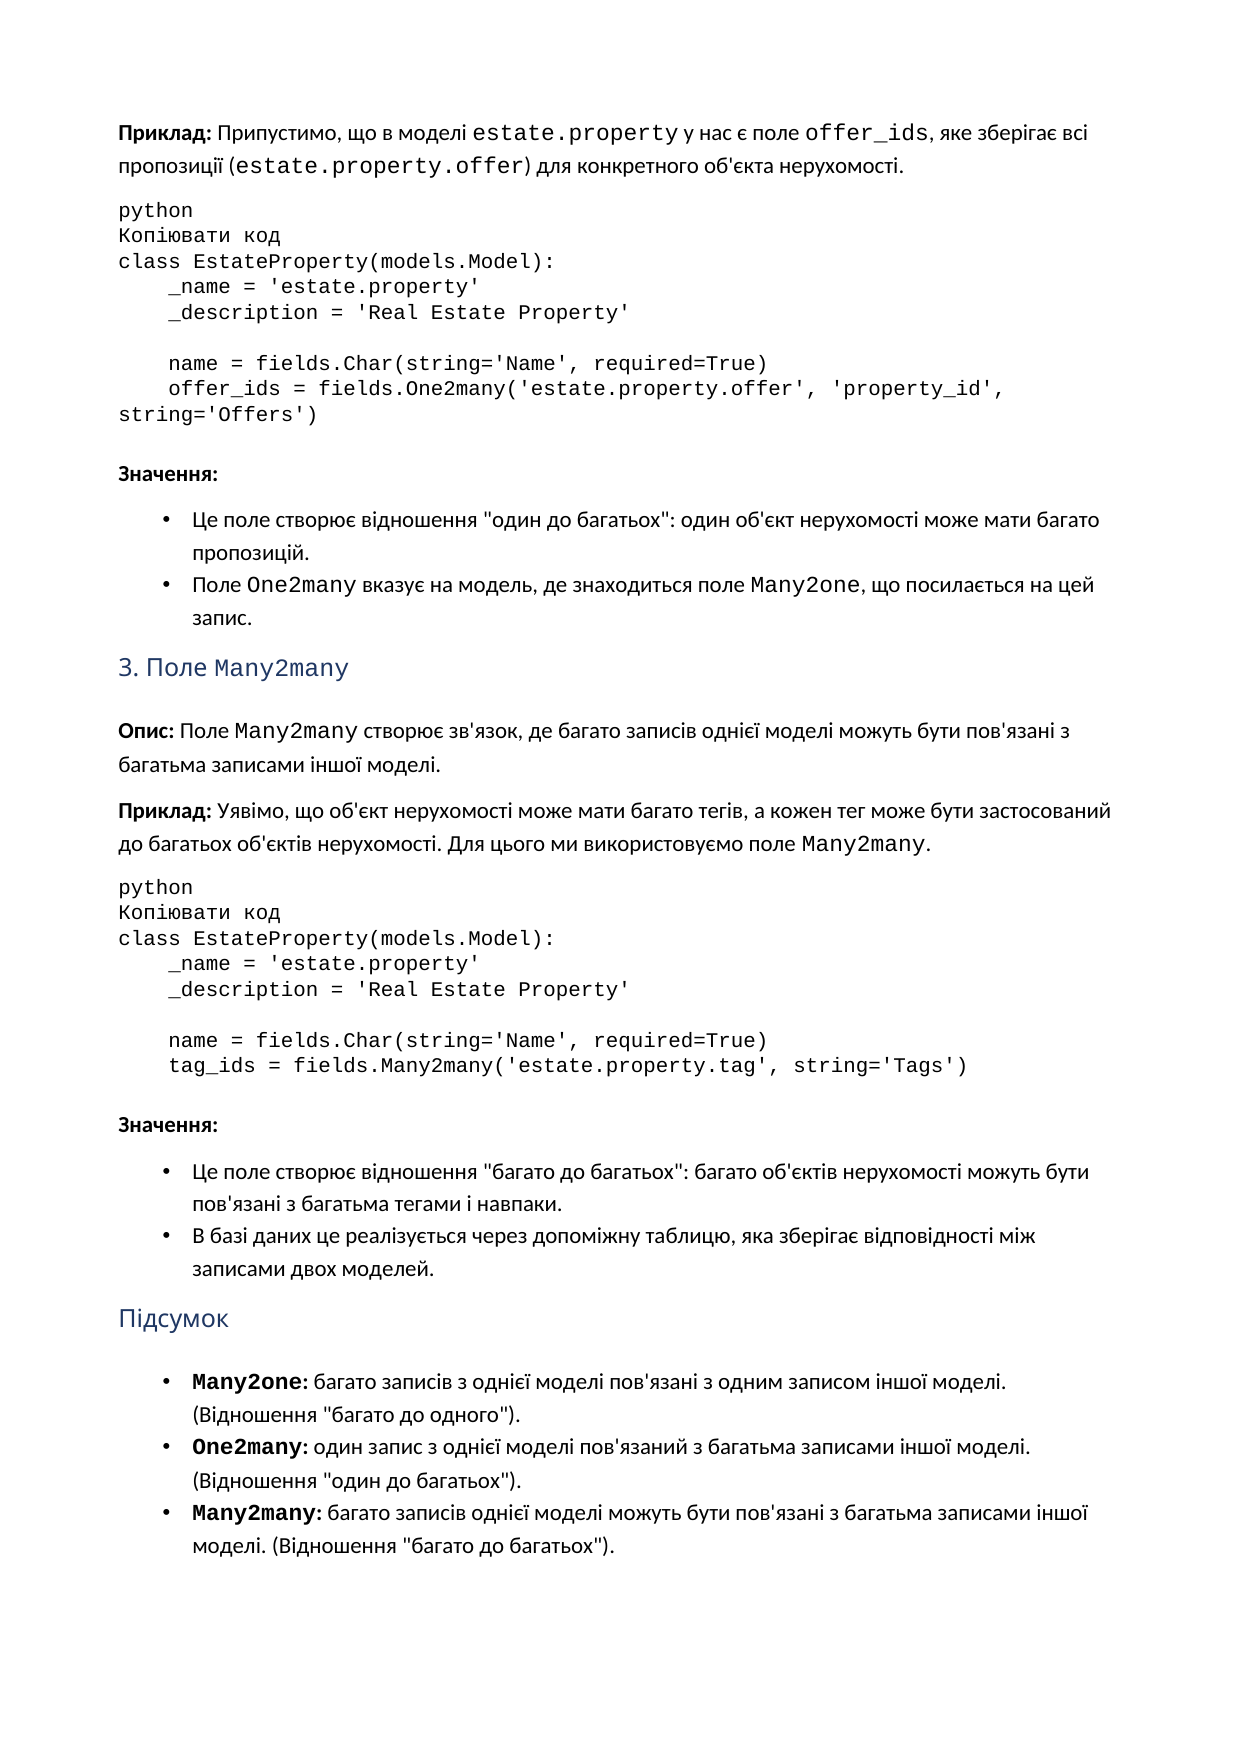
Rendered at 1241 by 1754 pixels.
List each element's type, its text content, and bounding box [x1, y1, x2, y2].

text name = fields.Char(string='Name', required=True) [118, 1030, 1122, 1054]
subtitle Підсумок [118, 1301, 1122, 1335]
text class EstateProperty(models.Model): [118, 251, 1122, 274]
text _description = 'Real Estate Property' [118, 302, 1122, 325]
text class EstateProperty(models.Model): [118, 928, 1122, 952]
text Значення: [118, 1111, 1122, 1138]
text Копіювати код [118, 902, 1122, 926]
list Поле One2many вказує на модель, де знаходиться поле Many2one, що посилається на цей запис. [162, 570, 1122, 631]
text Опис: Поле Many2many створює зв'язок, де багато записів однієї моделі можуть бути пов'язані з багатьма записами іншої моделі. [118, 716, 1122, 778]
list Це поле створює відношення "один до багатьох": один об'єкт нерухомості може мати багато пропозицій. [162, 506, 1122, 566]
text Приклад: Припустимо, що в моделі estate.property у нас є поле offer_ids, яке зберігає всі пропозиції (estate.property.offer) для конкретного об'єкта нерухомості. [118, 118, 1122, 181]
text Приклад: Уявімо, що об'єкт нерухомості може мати багато тегів, а кожен тег може бути застосований до багатьох об'єктів нерухомості. Для цього ми використовуємо поле Many2many. [118, 797, 1122, 858]
text _name = 'estate.property' [118, 953, 1122, 977]
list Це поле створює відношення "багато до багатьох": багато об'єктів нерухомості можуть бути пов'язані з багатьма тегами і навпаки. [162, 1157, 1122, 1217]
text _description = 'Real Estate Property' [118, 979, 1122, 1003]
text offer_ids = fields.One2many('estate.property.offer', 'property_id', string='Offers') [118, 378, 1122, 427]
text name = fields.Char(string='Name', required=True) [118, 353, 1122, 376]
subtitle 3. Поле Many2many [118, 650, 1122, 684]
text tag_ids = fields.Many2many('estate.property.tag', string='Tags') [118, 1056, 1122, 1079]
list Many2many: багато записів однієї моделі можуть бути пов'язані з багатьма записами іншої моделі. (Відношення "багато до багатьох"). [162, 1498, 1122, 1559]
text python [118, 877, 1122, 901]
list One2many: один запис з однієї моделі пов'язаний з багатьма записами іншої моделі. (Відношення "один до багатьох"). [162, 1432, 1122, 1494]
text Копіювати код [118, 225, 1122, 249]
list Many2one: багато записів з однієї моделі пов'язані з одним записом іншої моделі. (Відношення "багато до одного"). [162, 1367, 1122, 1428]
text Значення: [118, 459, 1122, 487]
text _name = 'estate.property' [118, 276, 1122, 300]
list В базі даних це реалізується через допоміжну таблицю, яка зберігає відповідності між записами двох моделей. [162, 1222, 1122, 1282]
text python [118, 199, 1122, 223]
